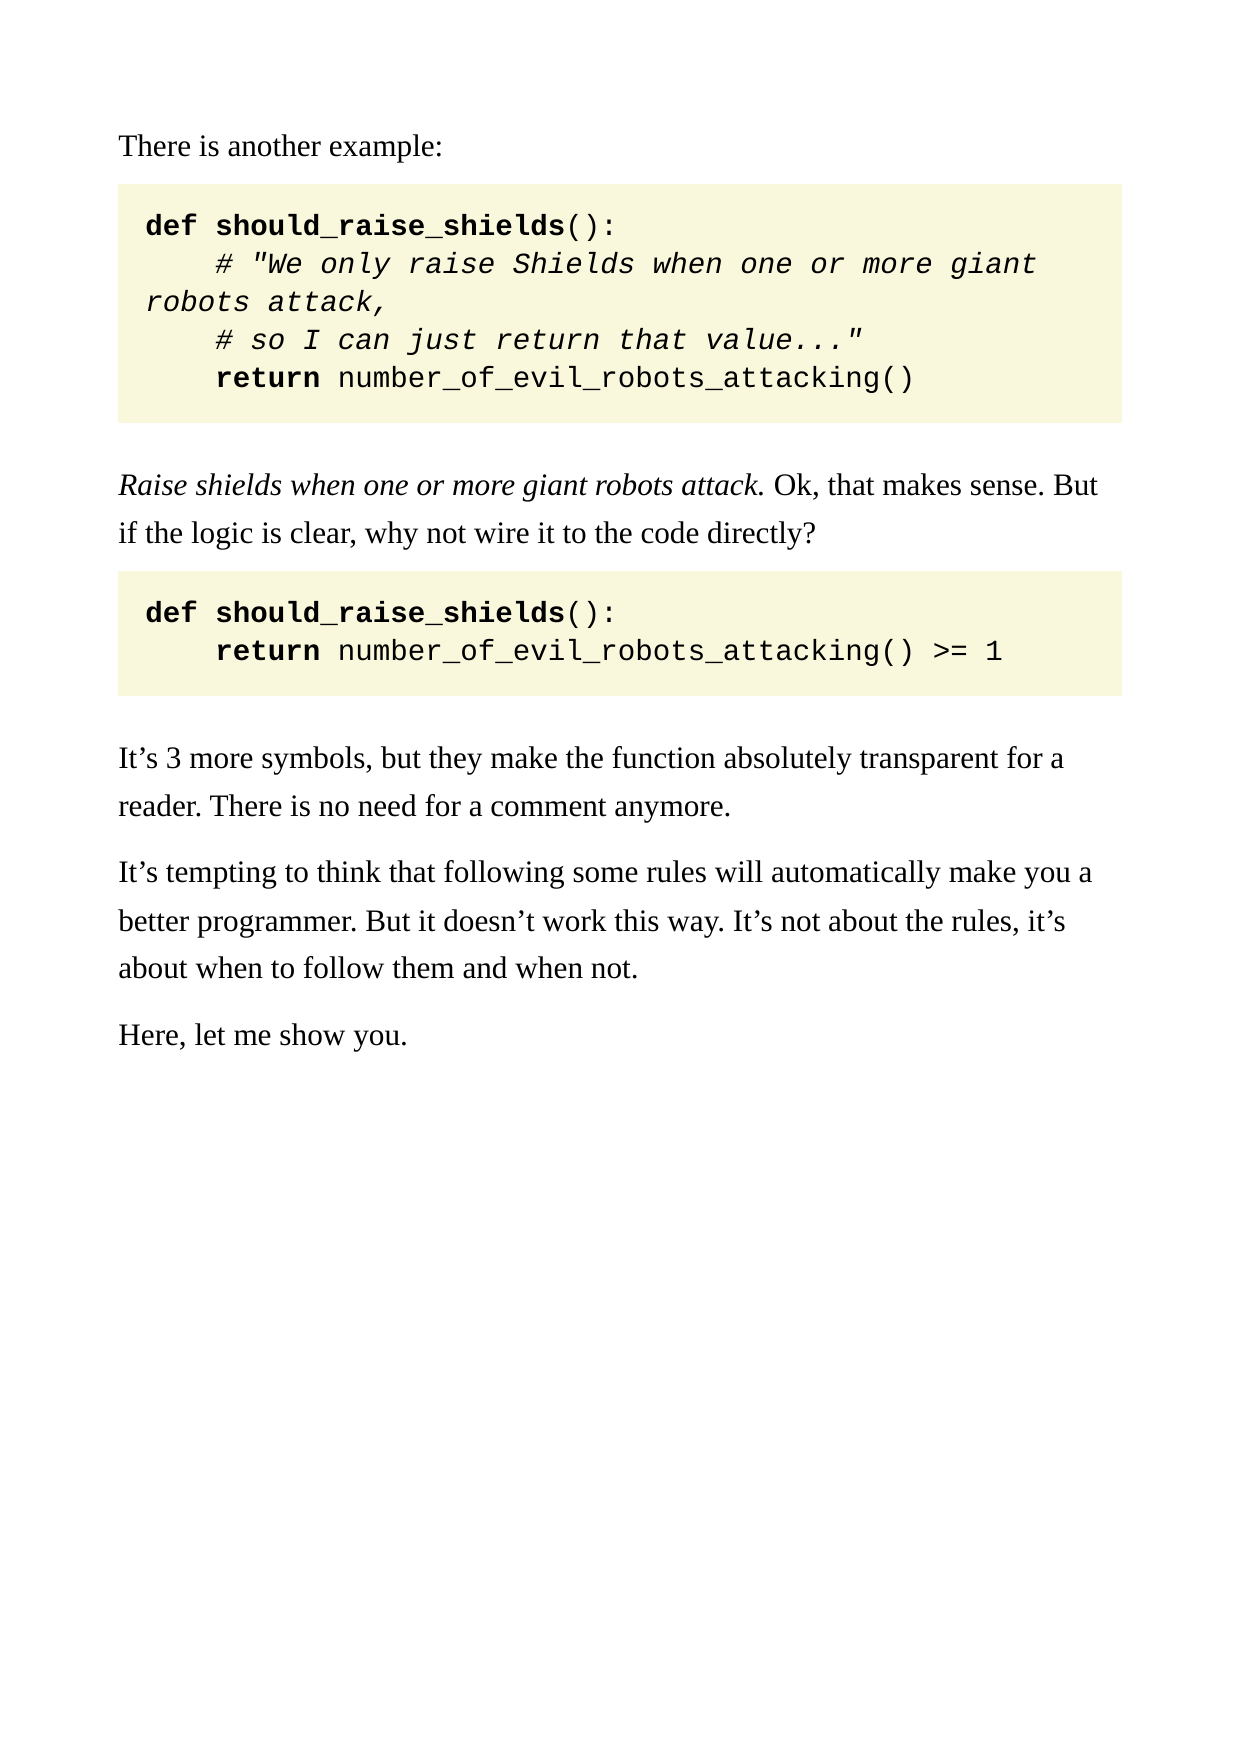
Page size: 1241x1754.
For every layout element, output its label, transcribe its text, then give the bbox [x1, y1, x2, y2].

text # "We only raise Shields when one or more giant robots attack, [118, 222, 1122, 298]
text Here, let me show you. [118, 1007, 1122, 1055]
text return number_of_evil_robots_attacking() >= 1 [118, 609, 1122, 696]
text def should_raise_shields(): [118, 571, 1122, 609]
text It’s tempting to think that following some rules will automatically make you a better programmer. But it doesn’t work this way. It’s not about the rules, it’s about when to follow them and when not. [118, 844, 1122, 989]
text It’s 3 more symbols, but they make the function absolutely transparent for a reader. There is no need for a comment anymore. [118, 731, 1122, 827]
text # so I can just return that value..." [118, 298, 1122, 336]
text Raise shields when one or more giant robots attack. Ok, that makes sense. But if the logic is clear, why not wire it to the code directly? [118, 457, 1122, 553]
text def should_raise_shields(): [118, 184, 1122, 222]
text There is another example: [118, 118, 1122, 166]
text return number_of_evil_robots_attacking() [118, 336, 1122, 423]
